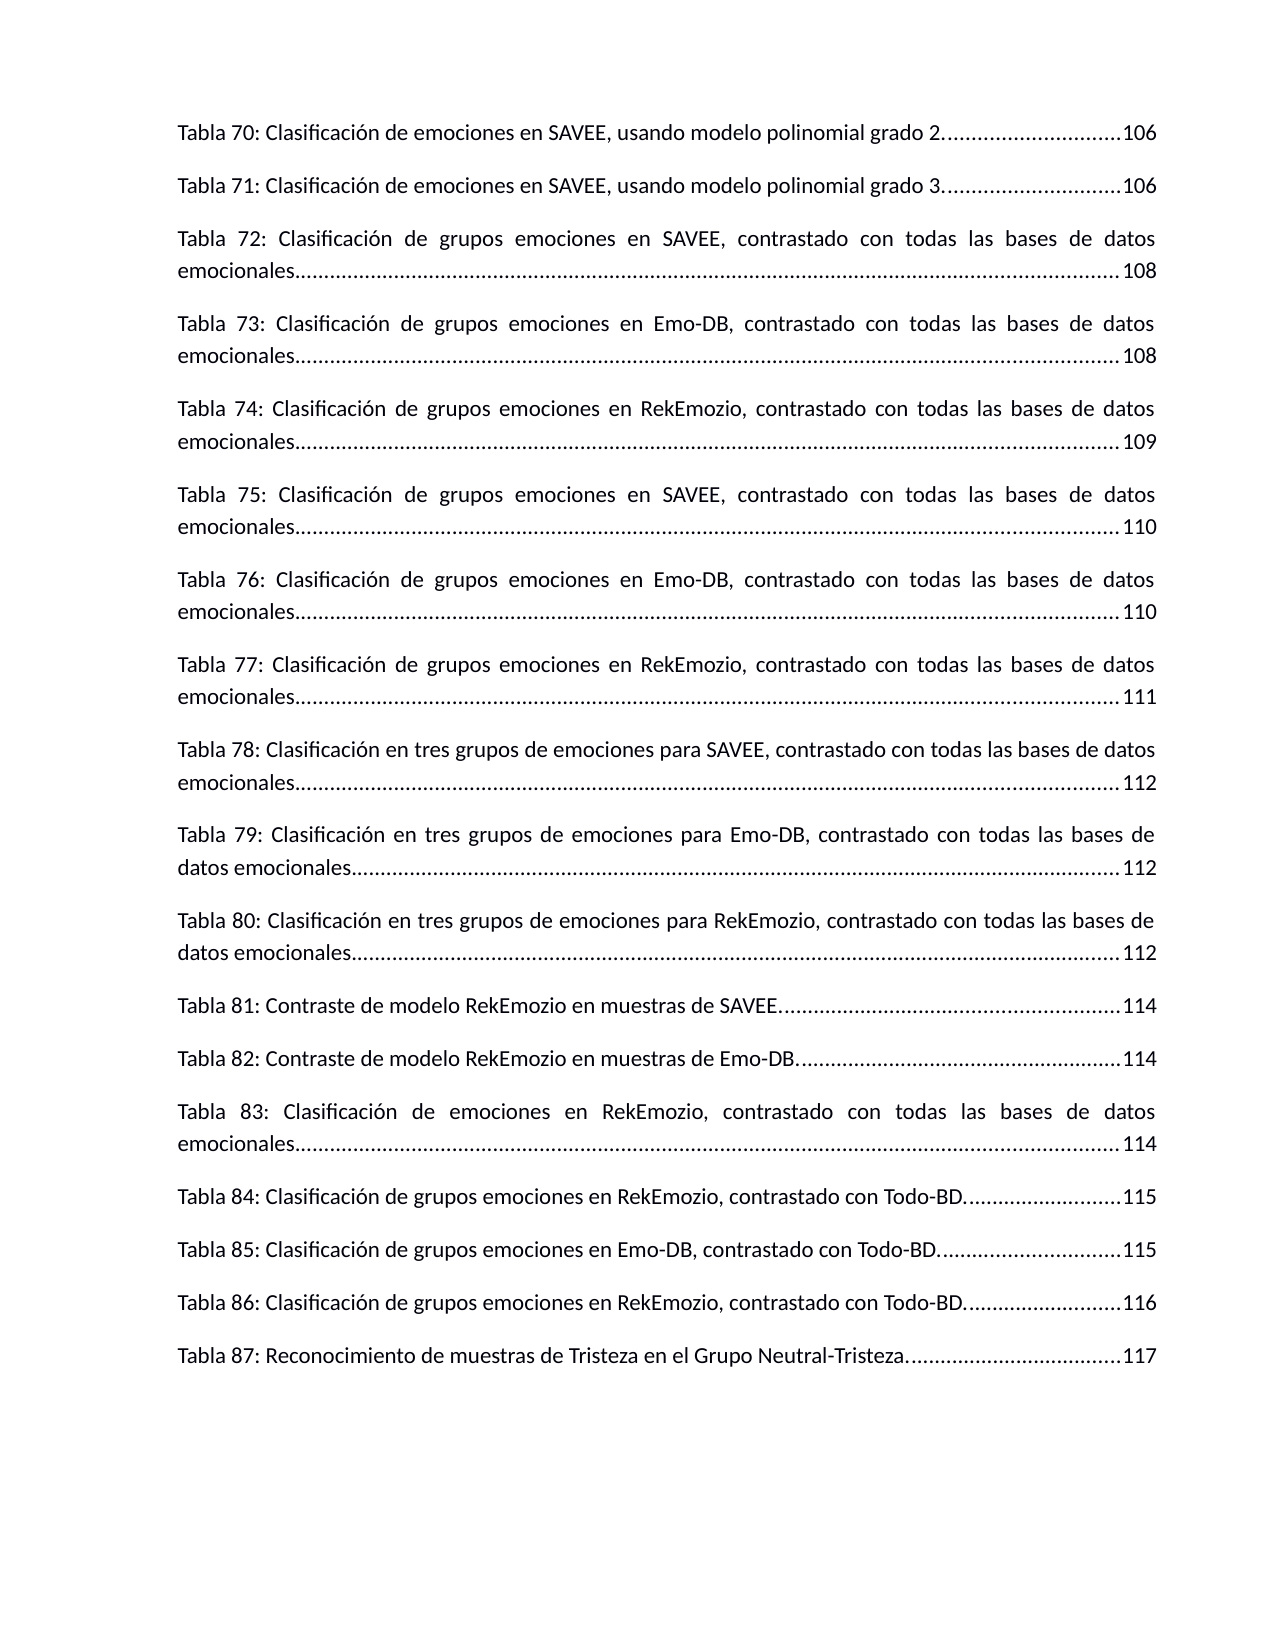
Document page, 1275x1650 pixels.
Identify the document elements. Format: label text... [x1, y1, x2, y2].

text Tabla 75: Clasificación de grupos emociones en SAVEE, contrastado con todas las bases de datos emocionales. 110 [177, 480, 1157, 540]
text Tabla 83: Clasificación de emociones en RekEmozio, contrastado con todas las bases de datos emocionales. 114 [177, 1097, 1157, 1157]
text Tabla 84: Clasificación de grupos emociones en RekEmozio, contrastado con Todo-BD. 115 [177, 1182, 1157, 1210]
text Tabla 70: Clasificación de emociones en SAVEE, usando modelo polinomial grado 2. 106 [177, 118, 1157, 146]
text Tabla 78: Clasificación en tres grupos de emociones para SAVEE, contrastado con todas las bases de datos emocionales. 112 [177, 735, 1157, 796]
text Tabla 81: Contraste de modelo RekEmozio en muestras de SAVEE. 114 [177, 991, 1157, 1019]
text Tabla 79: Clasificación en tres grupos de emociones para Emo-DB, contrastado con todas las bases de datos emocionales. 112 [177, 821, 1157, 881]
text Tabla 71: Clasificación de emociones en SAVEE, usando modelo polinomial grado 3. 106 [177, 171, 1157, 199]
text Tabla 72: Clasificación de grupos emociones en SAVEE, contrastado con todas las bases de datos emocionales. 108 [177, 224, 1157, 284]
text Tabla 85: Clasificación de grupos emociones en Emo-DB, contrastado con Todo-BD. 115 [177, 1235, 1157, 1263]
text Tabla 77: Clasificación de grupos emociones en RekEmozio, contrastado con todas las bases de datos emocionales. 111 [177, 650, 1157, 710]
text Tabla 86: Clasificación de grupos emociones en RekEmozio, contrastado con Todo-BD. 116 [177, 1288, 1157, 1316]
text Tabla 76: Clasificación de grupos emociones en Emo-DB, contrastado con todas las bases de datos emocionales. 110 [177, 565, 1157, 625]
text Tabla 73: Clasificación de grupos emociones en Emo-DB, contrastado con todas las bases de datos emocionales. 108 [177, 309, 1157, 369]
text Tabla 87: Reconocimiento de muestras de Tristeza en el Grupo Neutral-Tristeza. 117 [177, 1341, 1157, 1369]
text Tabla 80: Clasificación en tres grupos de emociones para RekEmozio, contrastado con todas las bases de datos emocionales. 112 [177, 906, 1157, 966]
text Tabla 74: Clasificación de grupos emociones en RekEmozio, contrastado con todas las bases de datos emocionales. 109 [177, 394, 1157, 455]
text Tabla 82: Contraste de modelo RekEmozio en muestras de Emo-DB. 114 [177, 1044, 1157, 1072]
